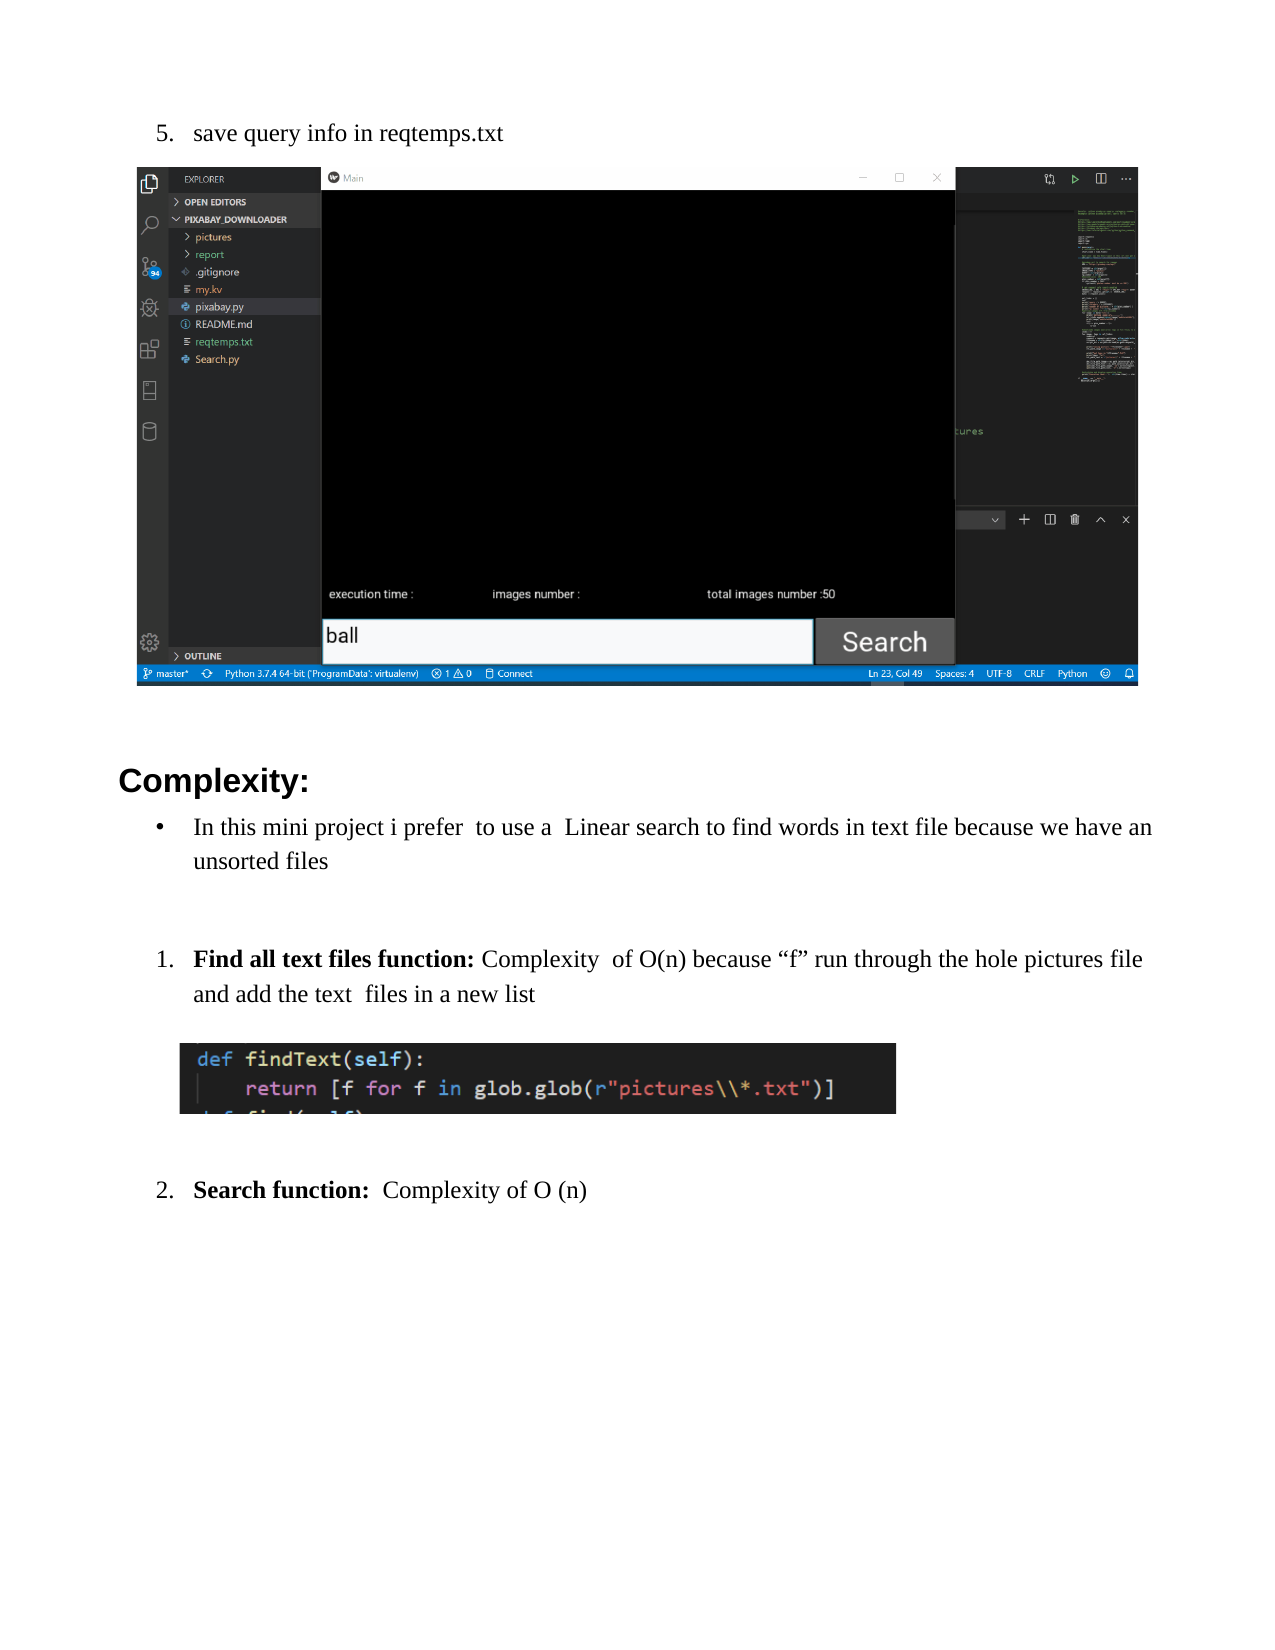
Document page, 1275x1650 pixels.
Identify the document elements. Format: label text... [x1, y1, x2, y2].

list Find all text files function: Complexity of O(n) because “f” run through the hole pictures file and add the text files in a new list [156, 944, 1157, 1008]
list Search function: Complexity of O (n) [156, 1175, 1157, 1204]
picture [179, 1043, 897, 1114]
list save query info in reqtemps.txt [156, 118, 1157, 147]
picture [136, 167, 1139, 686]
subtitle Complexity: [118, 761, 1157, 799]
list In this mini project i prefer to use a Linear search to find words in text file because we have an unsorted files [156, 812, 1157, 875]
